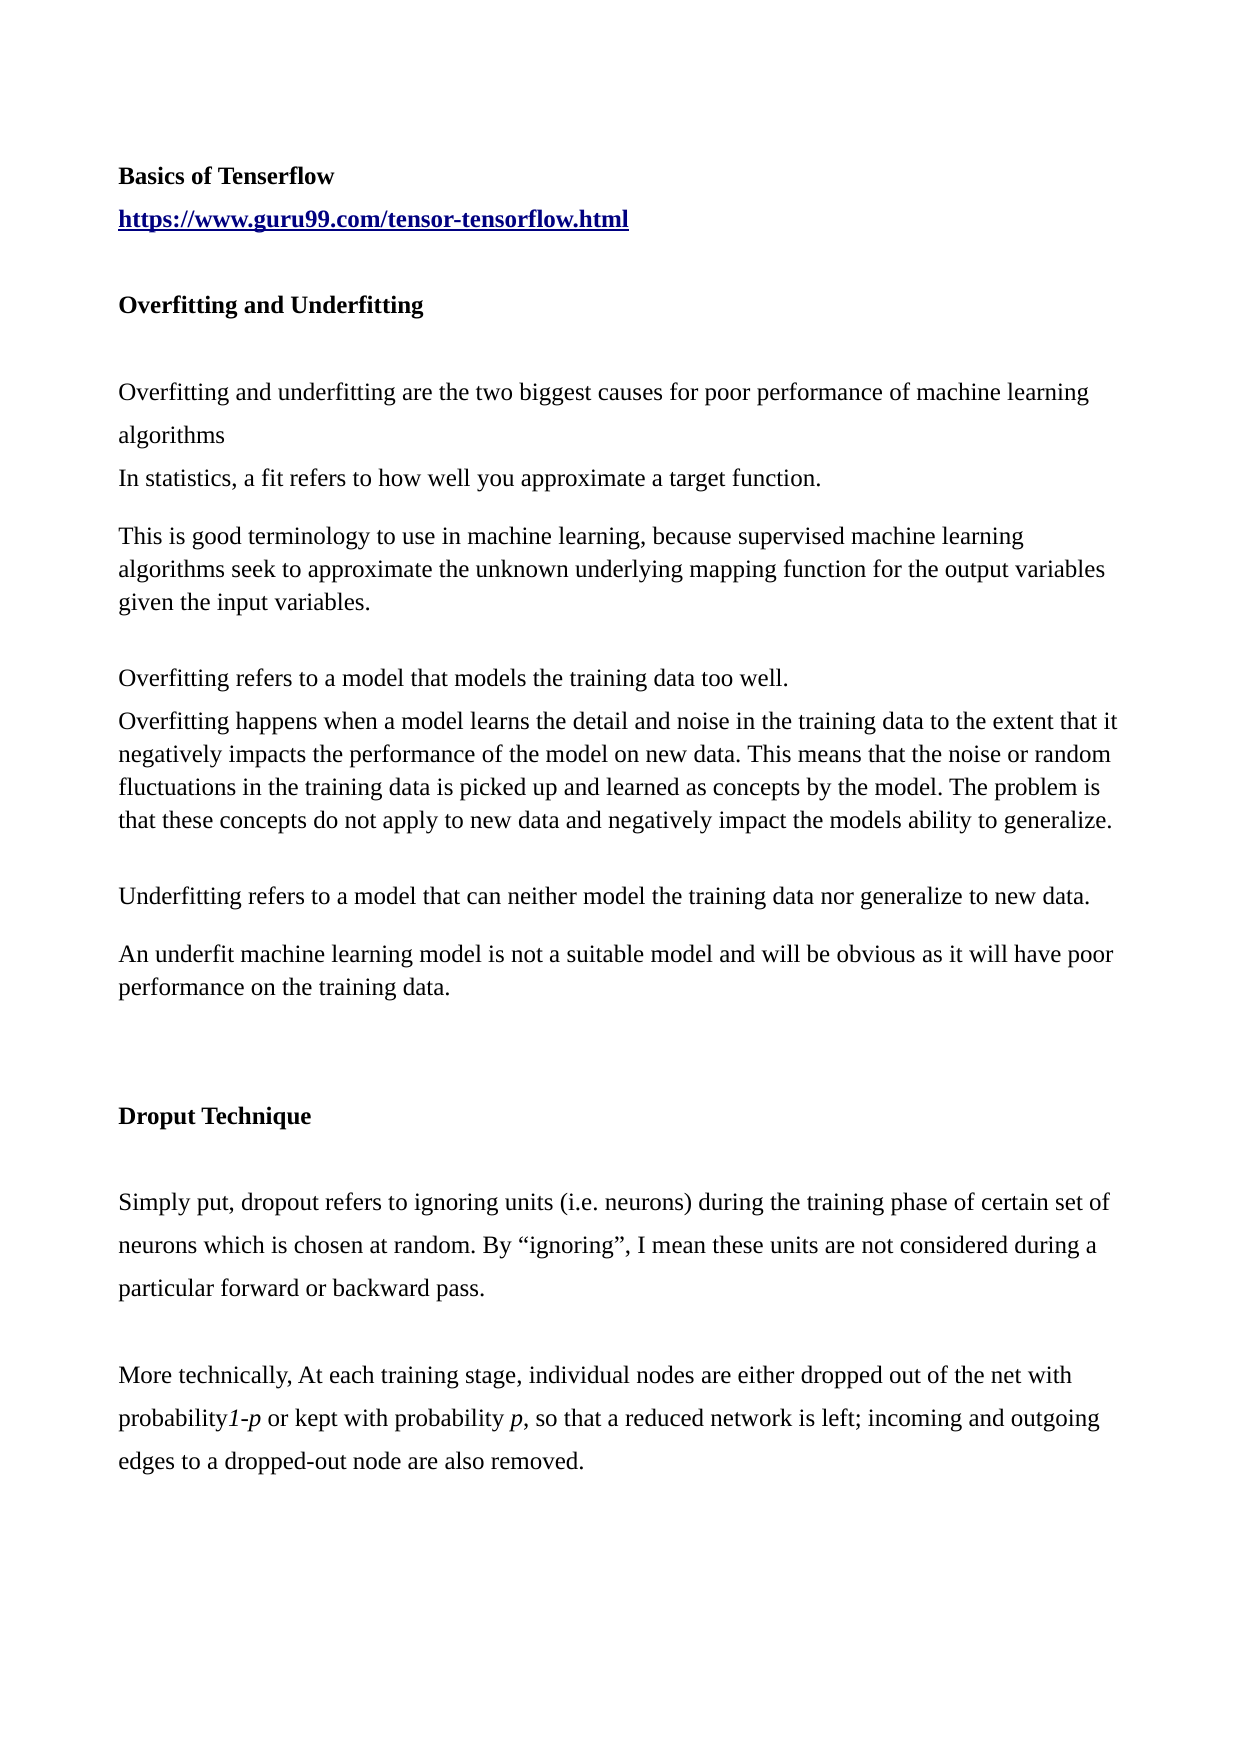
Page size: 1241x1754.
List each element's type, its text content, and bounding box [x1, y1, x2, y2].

text Droput Technique [118, 1101, 1122, 1130]
text https://www.guru99.com/tensor-tensorflow.html [118, 204, 1122, 233]
text Overfitting and Underfitting [118, 291, 1122, 319]
text Basics of Tenserflow [118, 161, 1122, 190]
text Overfitting refers to a model that models the training data too well. [118, 663, 1122, 692]
text This is good terminology to use in machine learning, because supervised machine learning algorithms seek to approximate the unknown underlying mapping function for the output variables given the input variables. [118, 521, 1122, 616]
text Underfitting refers to a model that can neither model the training data nor generalize to new data. [118, 881, 1122, 910]
text More technically, At each training stage, individual nodes are either dropped out of the net with probability1-p or kept with probability p, so that a reduced network is left; incoming and outgoing edges to a dropped-out node are also removed. [118, 1360, 1122, 1475]
text Overfitting and underfitting are the two biggest causes for poor performance of machine learning algorithms [118, 377, 1122, 449]
text In statistics, a fit refers to how well you approximate a target function. [118, 463, 1122, 492]
text Simply put, dropout refers to ignoring units (i.e. neurons) during the training phase of certain set of neurons which is chosen at random. By “ignoring”, I mean these units are not considered during a particular forward or backward pass. [118, 1187, 1122, 1302]
text An underfit machine learning model is not a suitable model and will be obvious as it will have poor performance on the training data. [118, 939, 1122, 1001]
text Overfitting happens when a model learns the detail and noise in the training data to the extent that it negatively impacts the performance of the model on new data. This means that the noise or random fluctuations in the training data is picked up and learned as concepts by the model. The problem is that these concepts do not apply to new data and negatively impact the models ability to generalize. [118, 706, 1122, 834]
